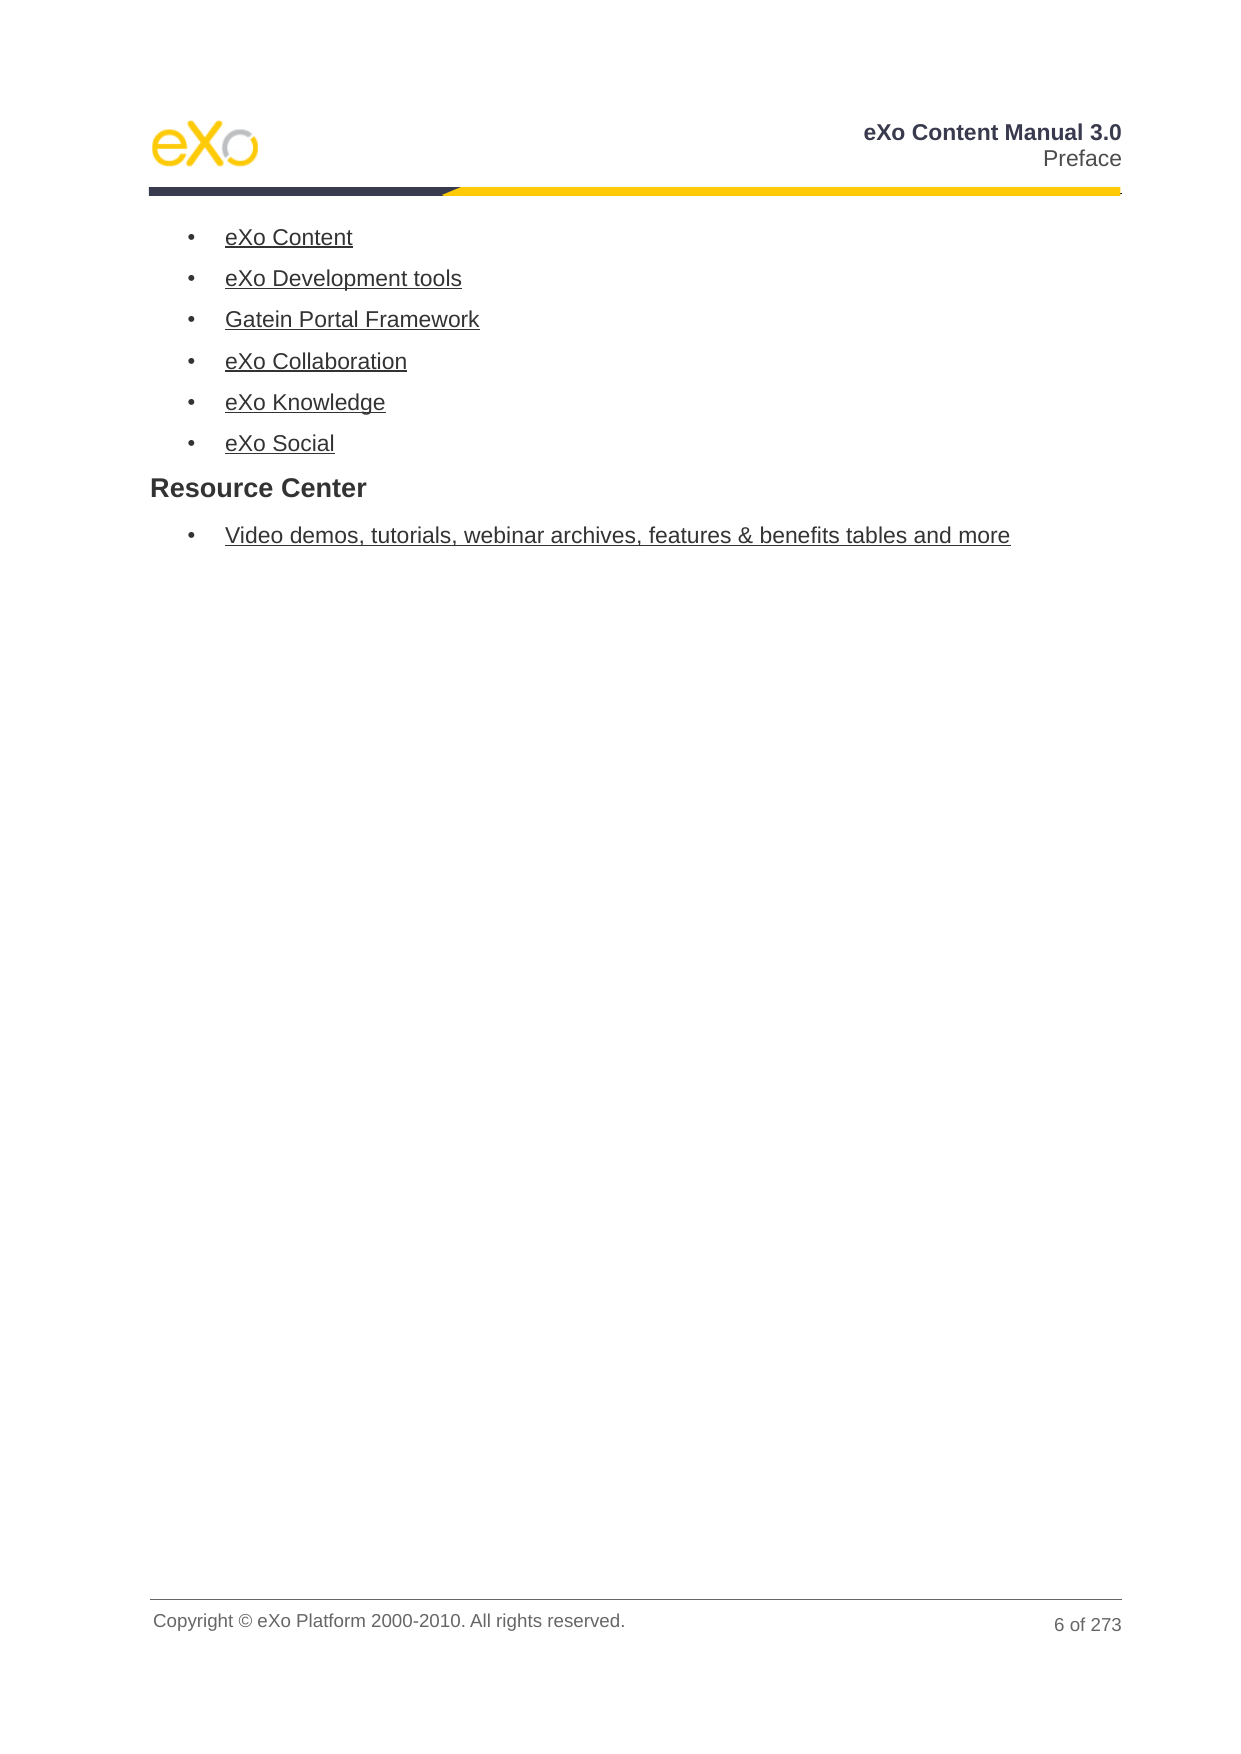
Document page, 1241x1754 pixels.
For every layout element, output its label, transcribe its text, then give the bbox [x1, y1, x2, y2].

list Gatein Portal Framework [187, 306, 1122, 333]
picture [152, 120, 259, 167]
picture [148, 187, 1121, 196]
list eXo Content [187, 223, 1122, 250]
list eXo Knowledge [187, 389, 1122, 415]
subtitle Resource Center [112, 472, 1122, 503]
list eXo Collaboration [187, 348, 1122, 374]
list Video demos, tutorials, webinar archives, features & benefits tables and more [187, 522, 1122, 549]
list eXo Social [187, 430, 1122, 457]
list eXo Development tools [187, 265, 1122, 291]
